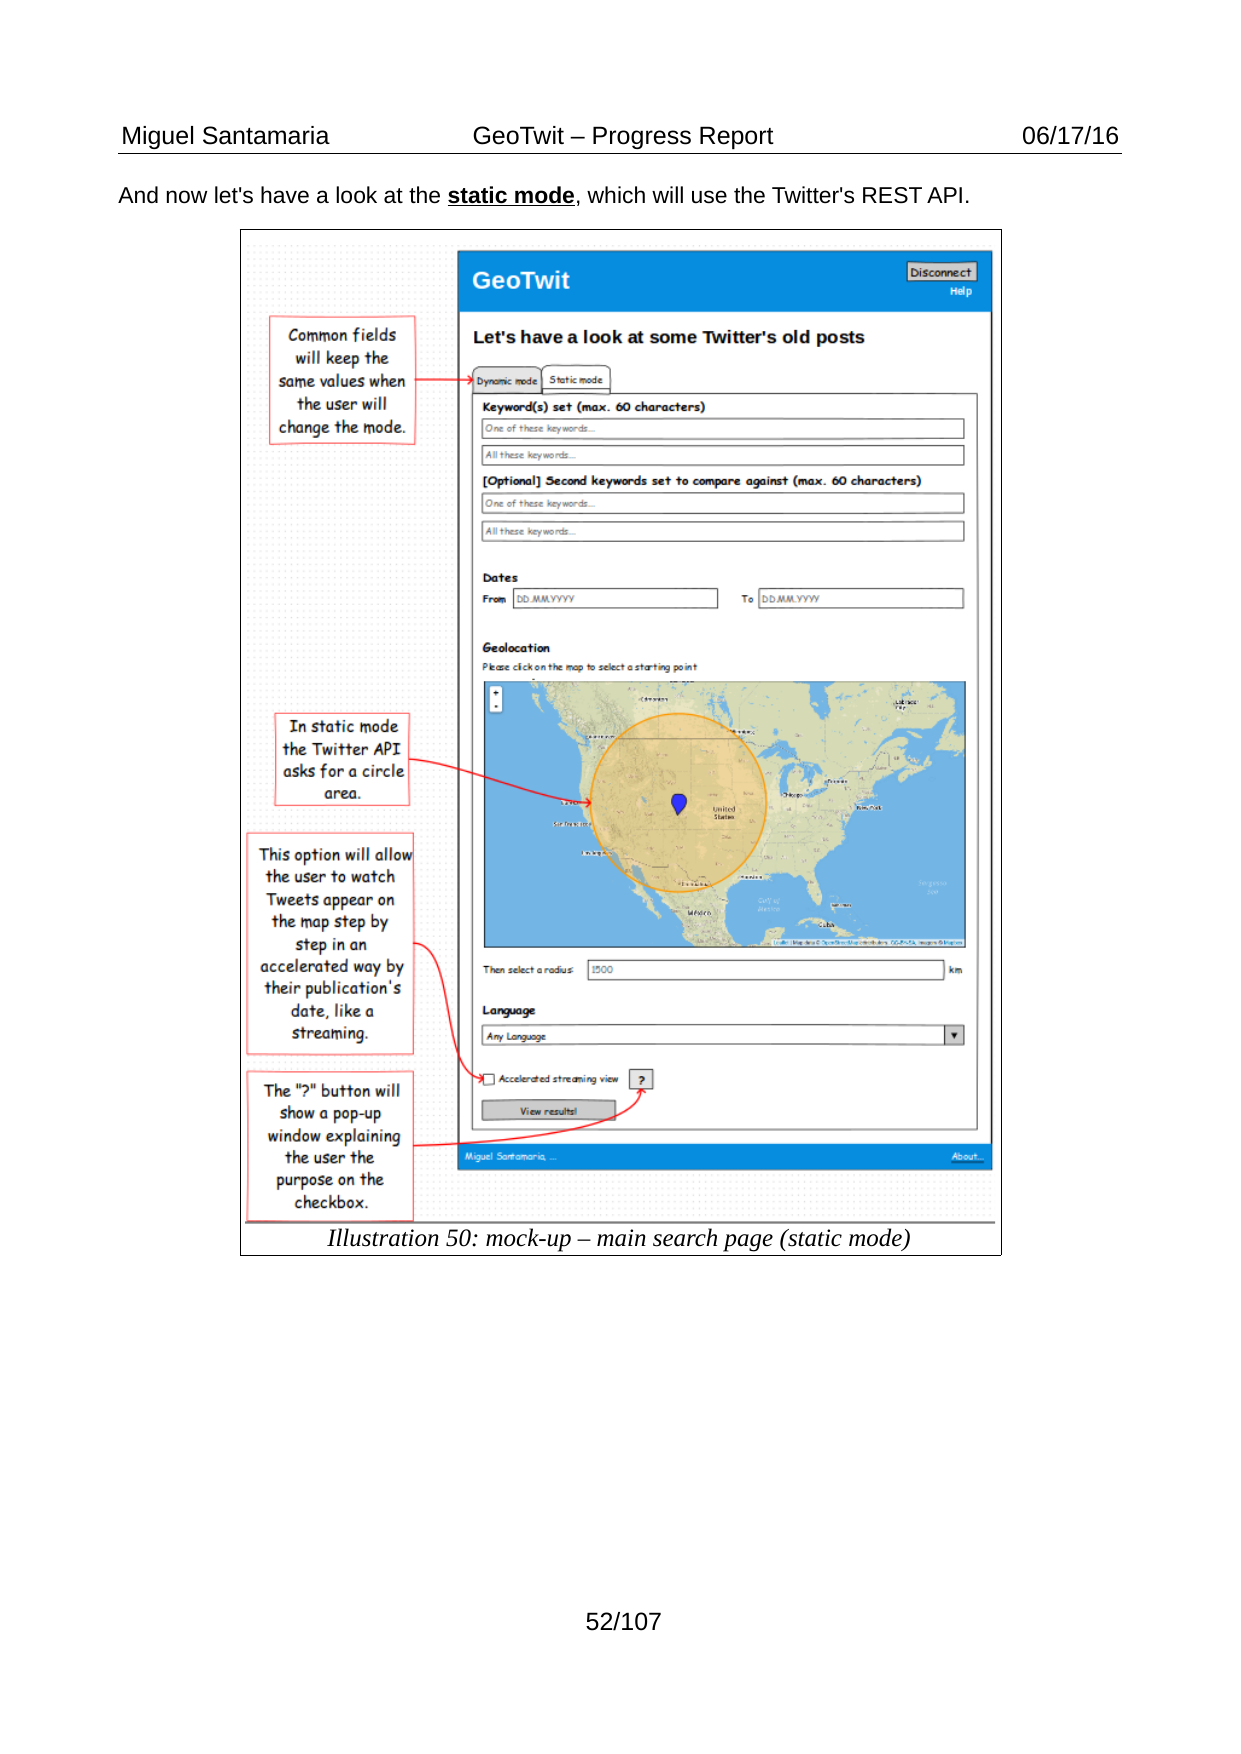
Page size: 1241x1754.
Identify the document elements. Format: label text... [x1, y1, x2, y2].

text And now let's have a look at the static mode, which will use the Twitter's REST API. [118, 182, 1122, 209]
text Illustration 50: mock-up – main search page (static mode) [242, 244, 998, 1252]
picture [245, 244, 996, 1224]
